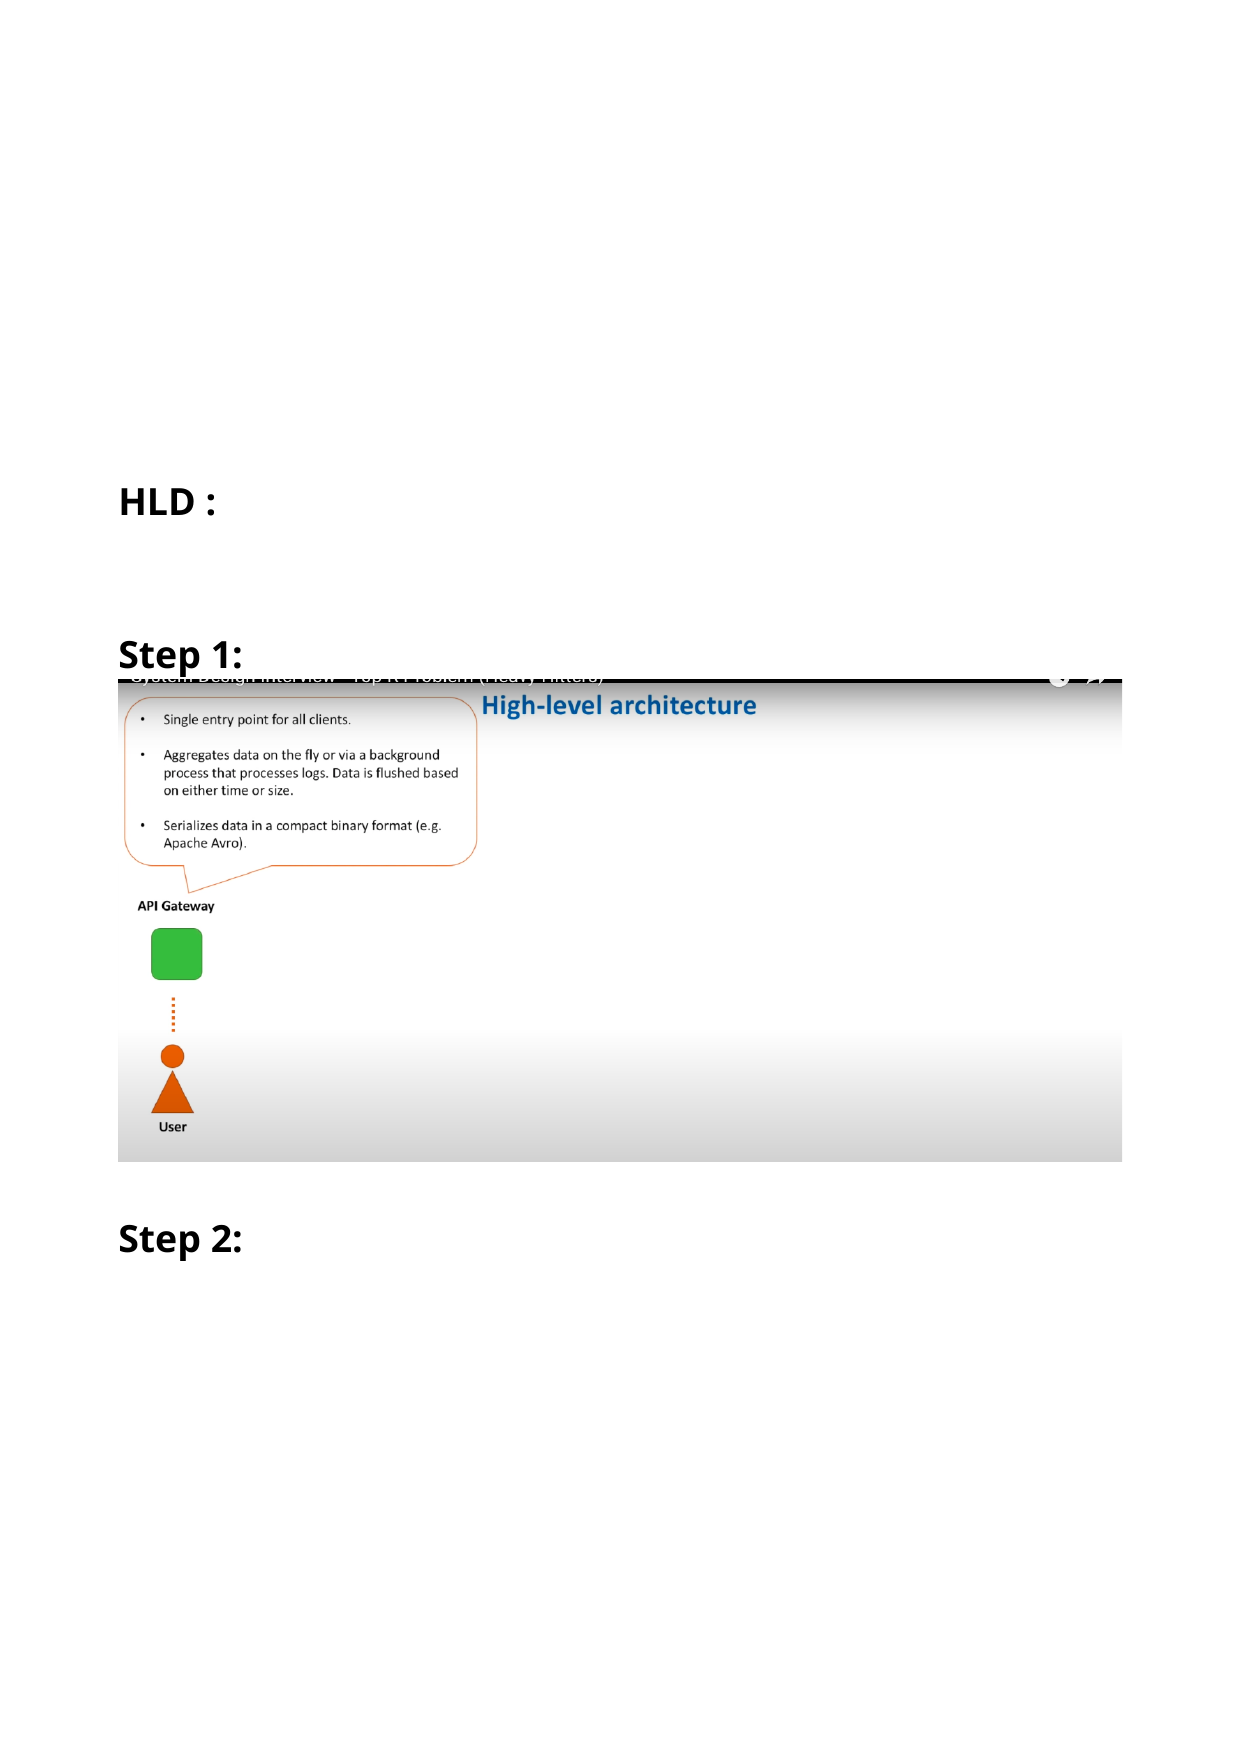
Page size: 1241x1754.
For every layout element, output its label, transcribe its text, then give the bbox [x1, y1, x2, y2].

picture [118, 679, 1123, 1162]
text Step 2: [118, 1212, 1122, 1263]
text Step 1: [118, 628, 1122, 679]
text HLD : [118, 475, 1122, 526]
